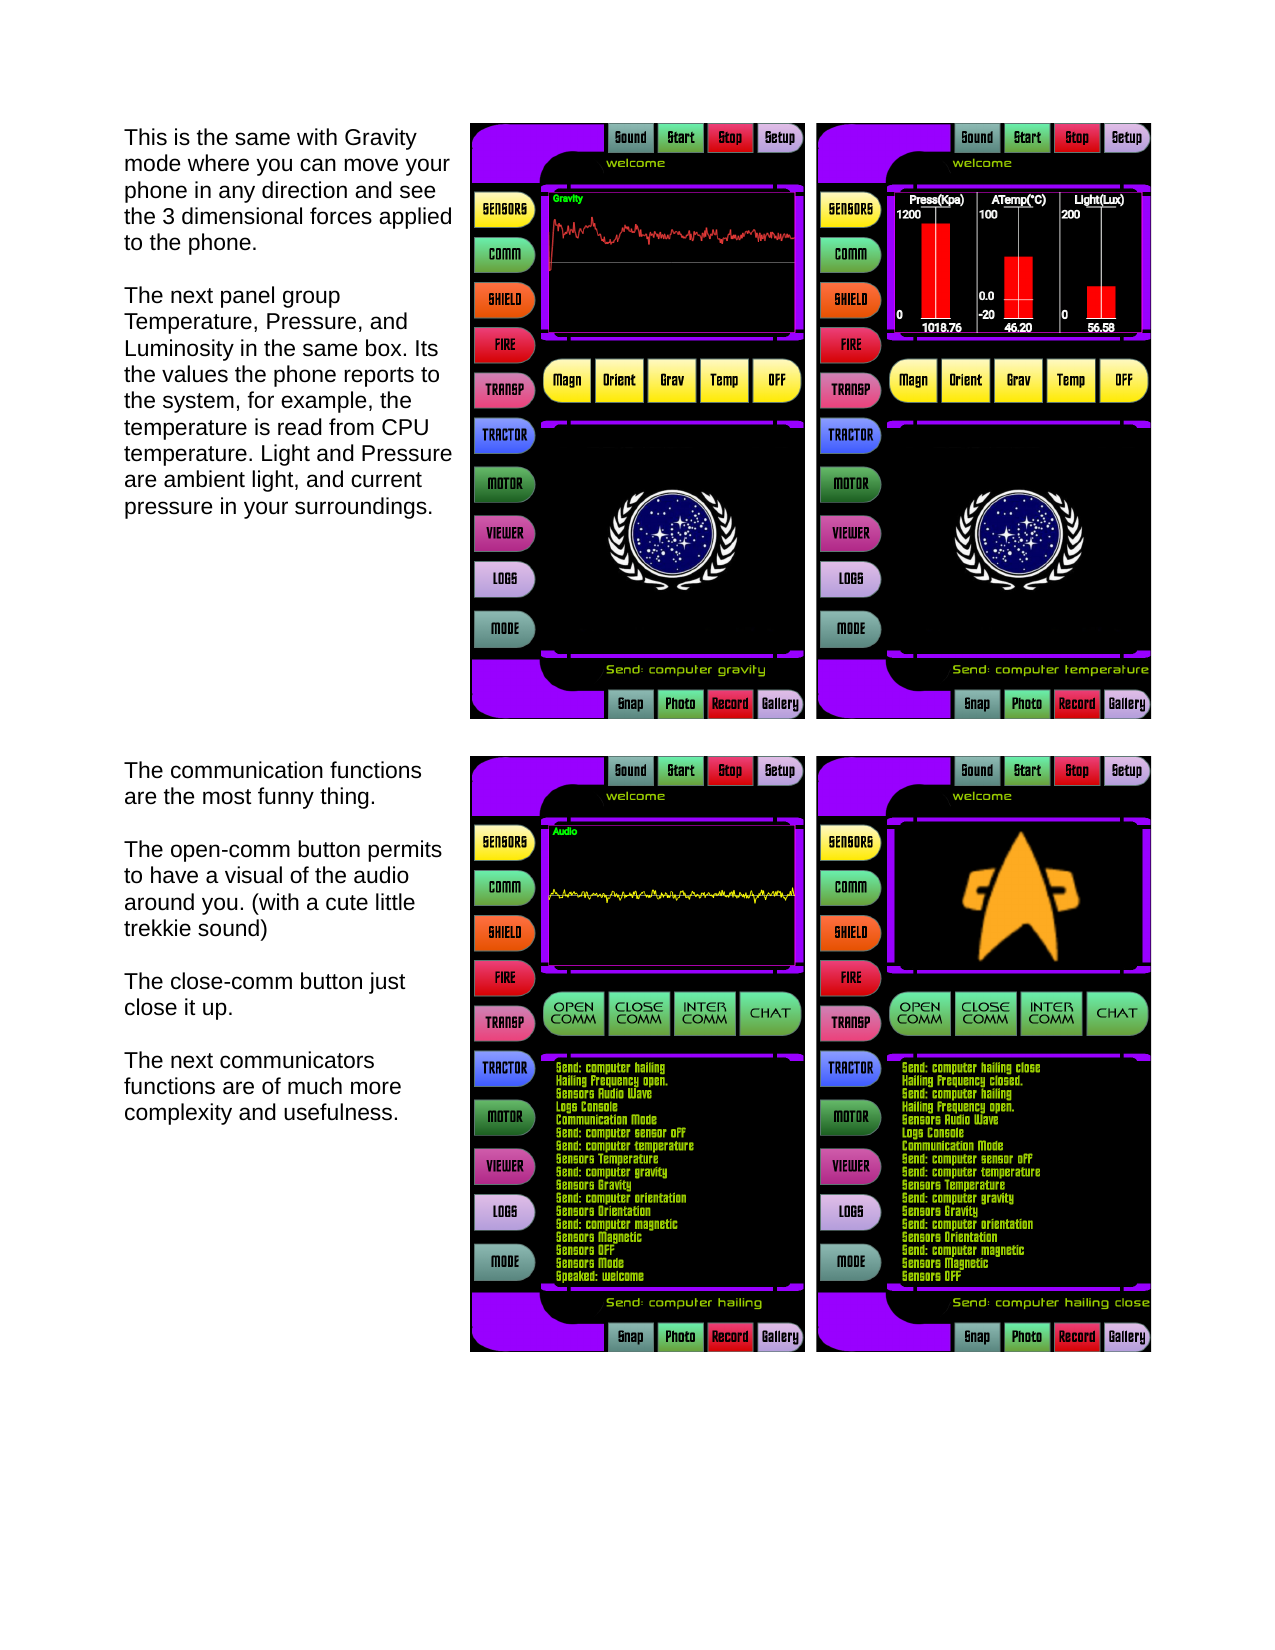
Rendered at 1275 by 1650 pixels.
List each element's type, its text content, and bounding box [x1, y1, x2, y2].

table_cell The communication functions are the most funny thing. The open-comm button permits to have a visual of the audio around you. (with a cute little trekkie sound) The close-comm button just close it up. The next communicators functions are of much more complexity and usefulness. [118, 751, 464, 1384]
picture [816, 123, 1152, 719]
table_cell [811, 751, 1157, 1384]
table_cell [464, 751, 811, 1384]
picture [816, 756, 1152, 1352]
table_cell [811, 118, 1157, 751]
table_cell [464, 118, 811, 751]
picture [470, 756, 805, 1352]
table_cell This is the same with Gravity mode where you can move your phone in any direction and see the 3 dimensional forces applied to the phone. The next panel group Temperature, Pressure, and Luminosity in the same box. Its the values the phone reports to the system, for example, the temperature is read from CPU temperature. Light and Pressure are ambient light, and current pressure in your surroundings. [118, 118, 464, 751]
picture [470, 123, 805, 719]
